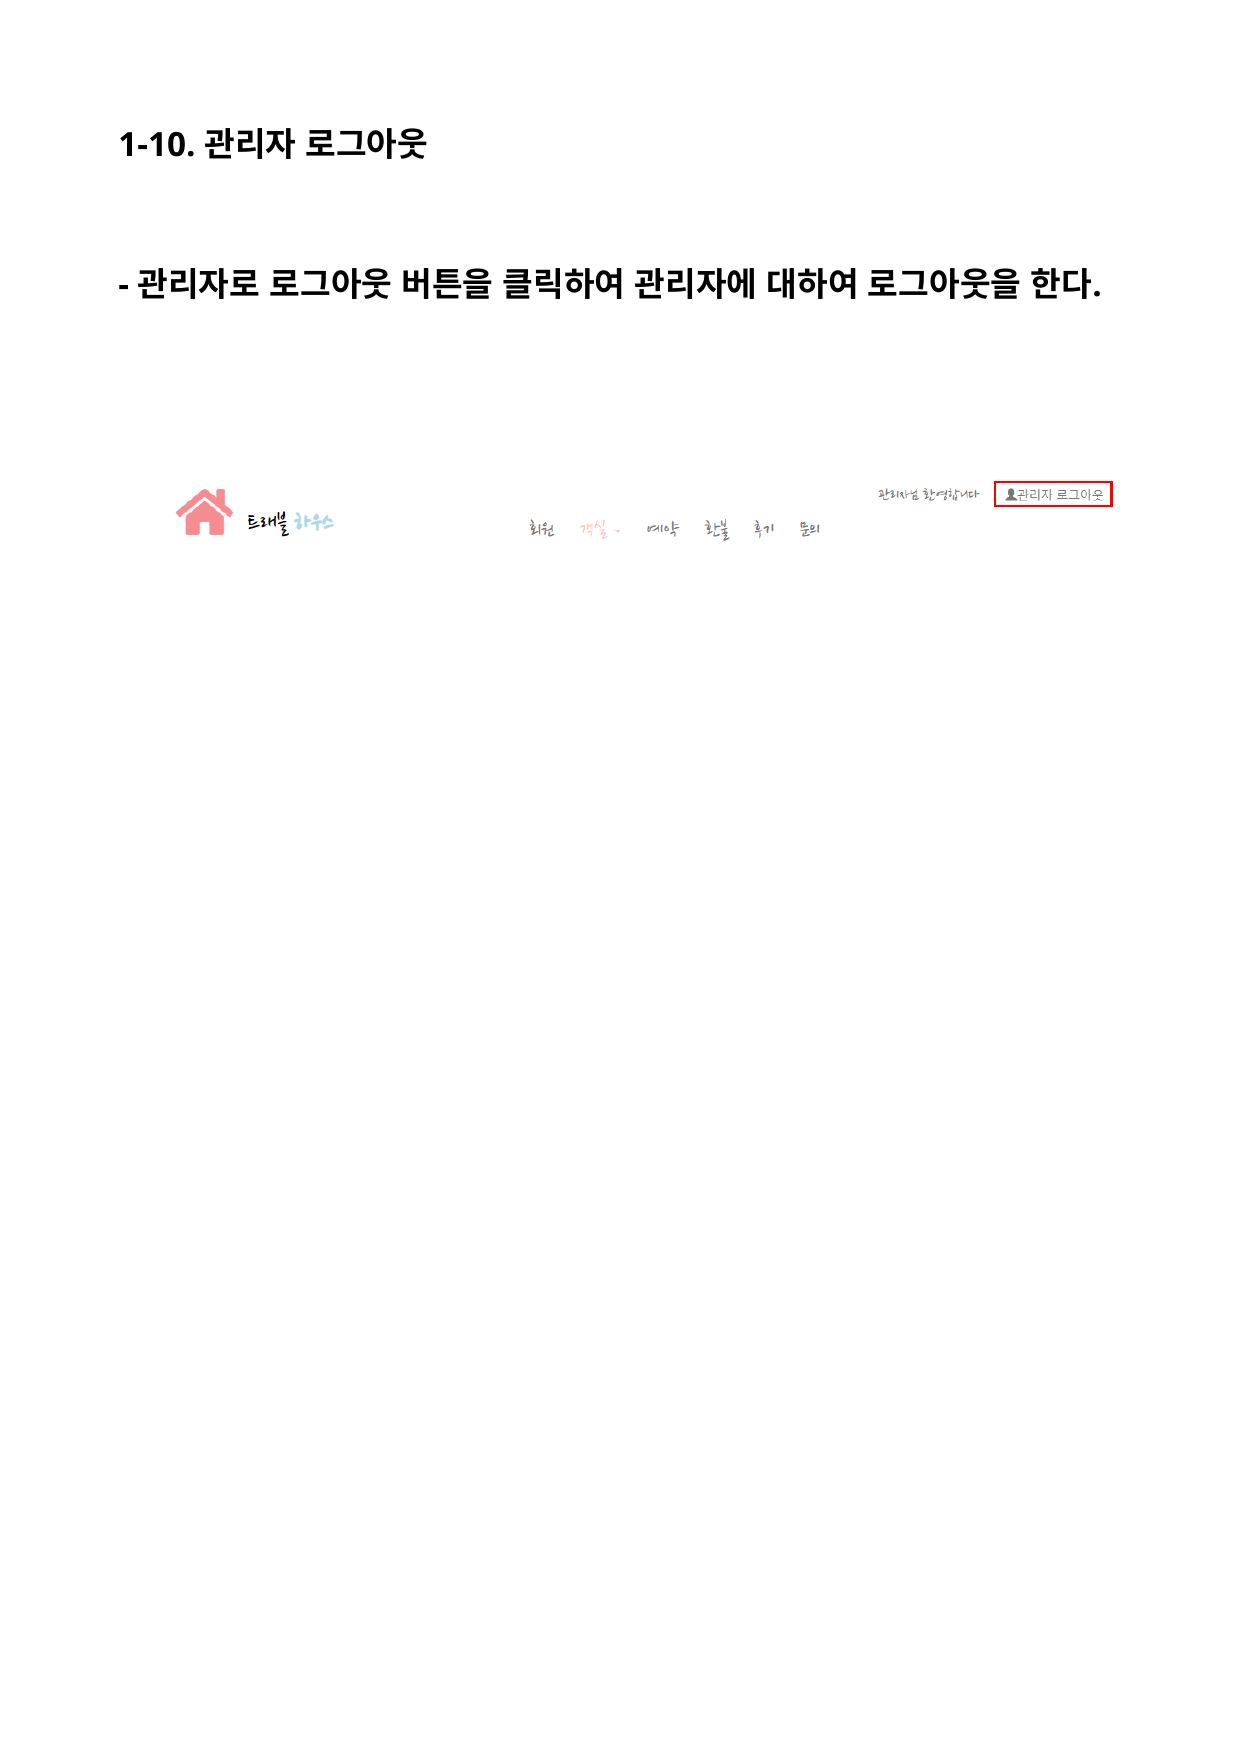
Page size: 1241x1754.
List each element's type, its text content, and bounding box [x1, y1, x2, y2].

text 1-10. 관리자 로그아웃 [118, 118, 1122, 167]
text - 관리자로 로그아웃 버튼을 클릭하여 관리자에 대하여 로그아웃을 한다. [118, 257, 1122, 306]
picture [114, 478, 1119, 603]
